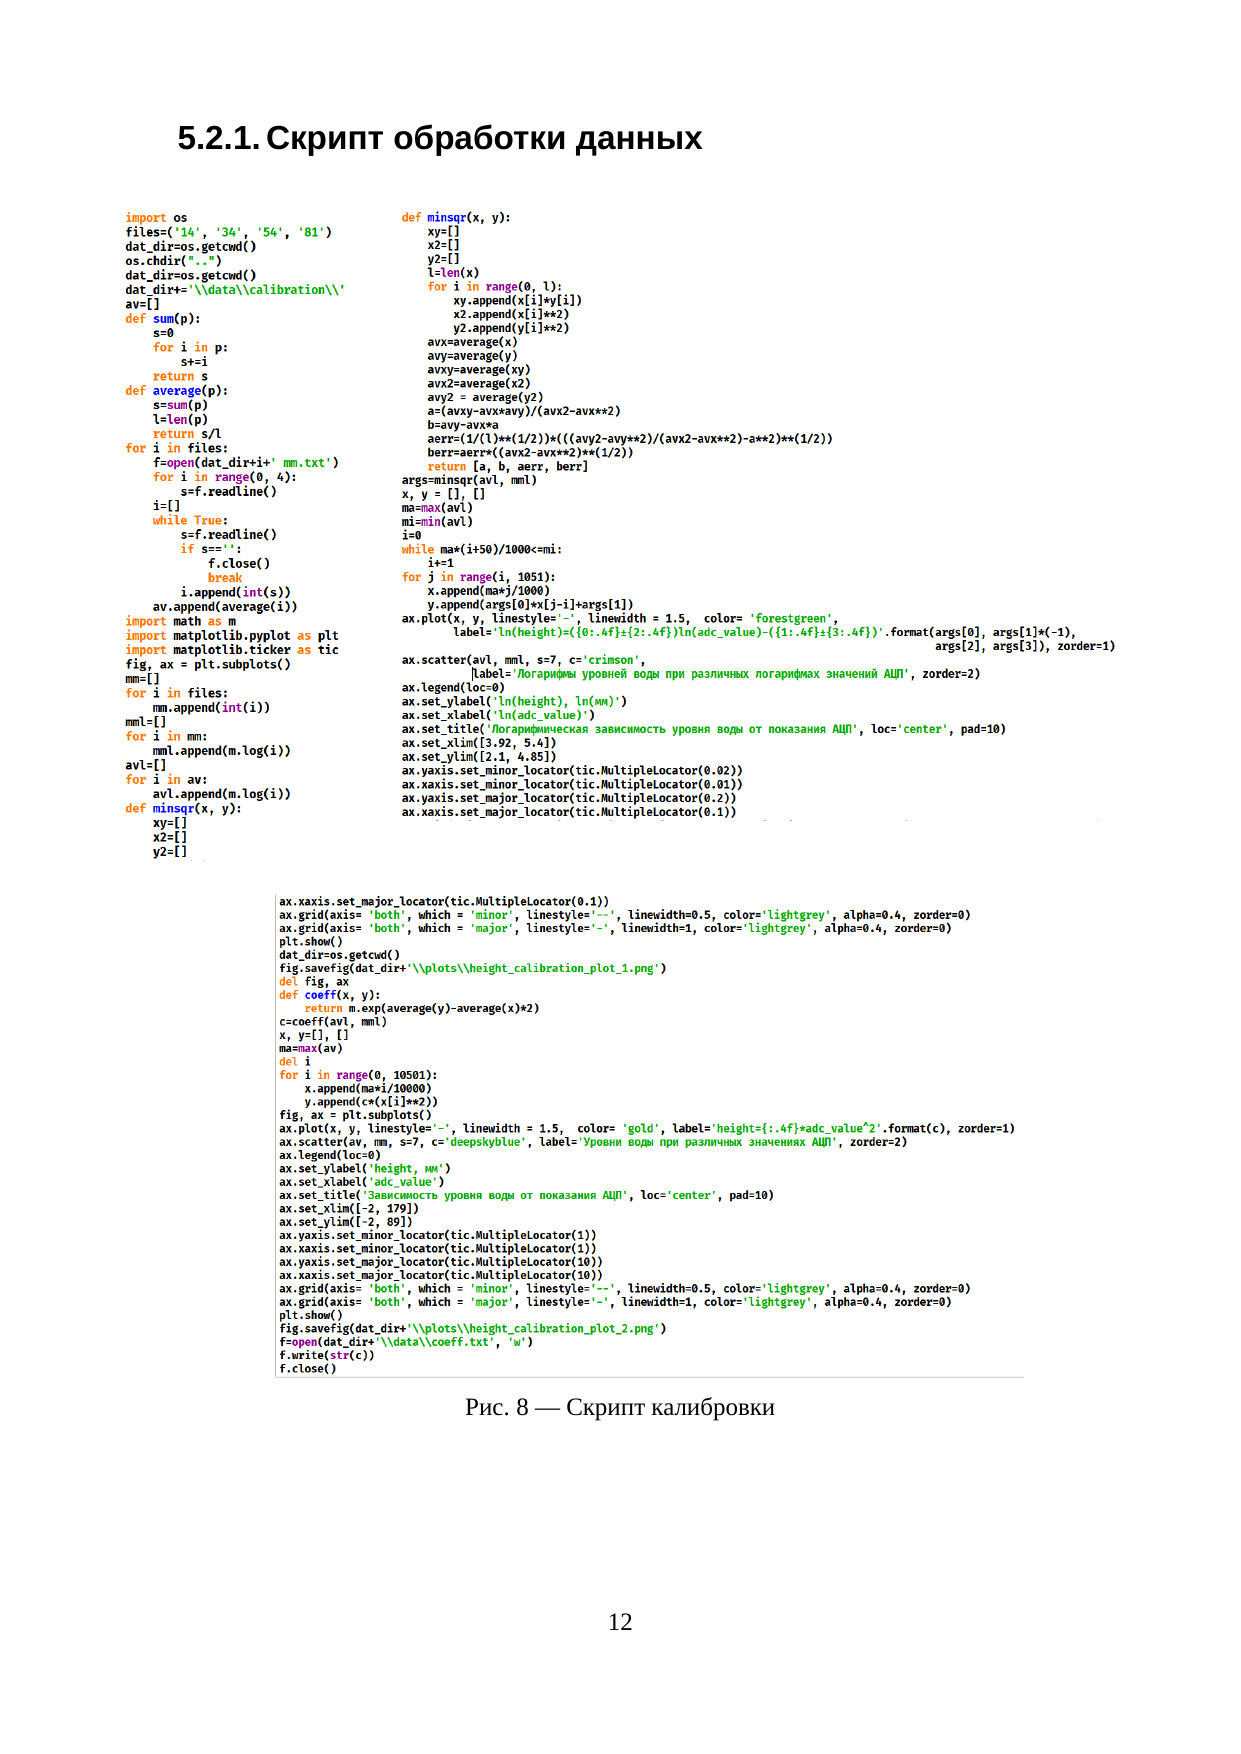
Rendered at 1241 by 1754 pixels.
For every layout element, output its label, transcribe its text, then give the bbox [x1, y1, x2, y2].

table_header [118, 205, 396, 867]
picture [123, 211, 396, 861]
picture [275, 895, 1024, 1378]
text Рис. 8 — Скрипт калибровки [118, 1392, 1122, 1420]
table_header [396, 205, 1122, 867]
subtitle Скрипт обработки данных [118, 118, 1122, 157]
picture [401, 211, 1116, 821]
